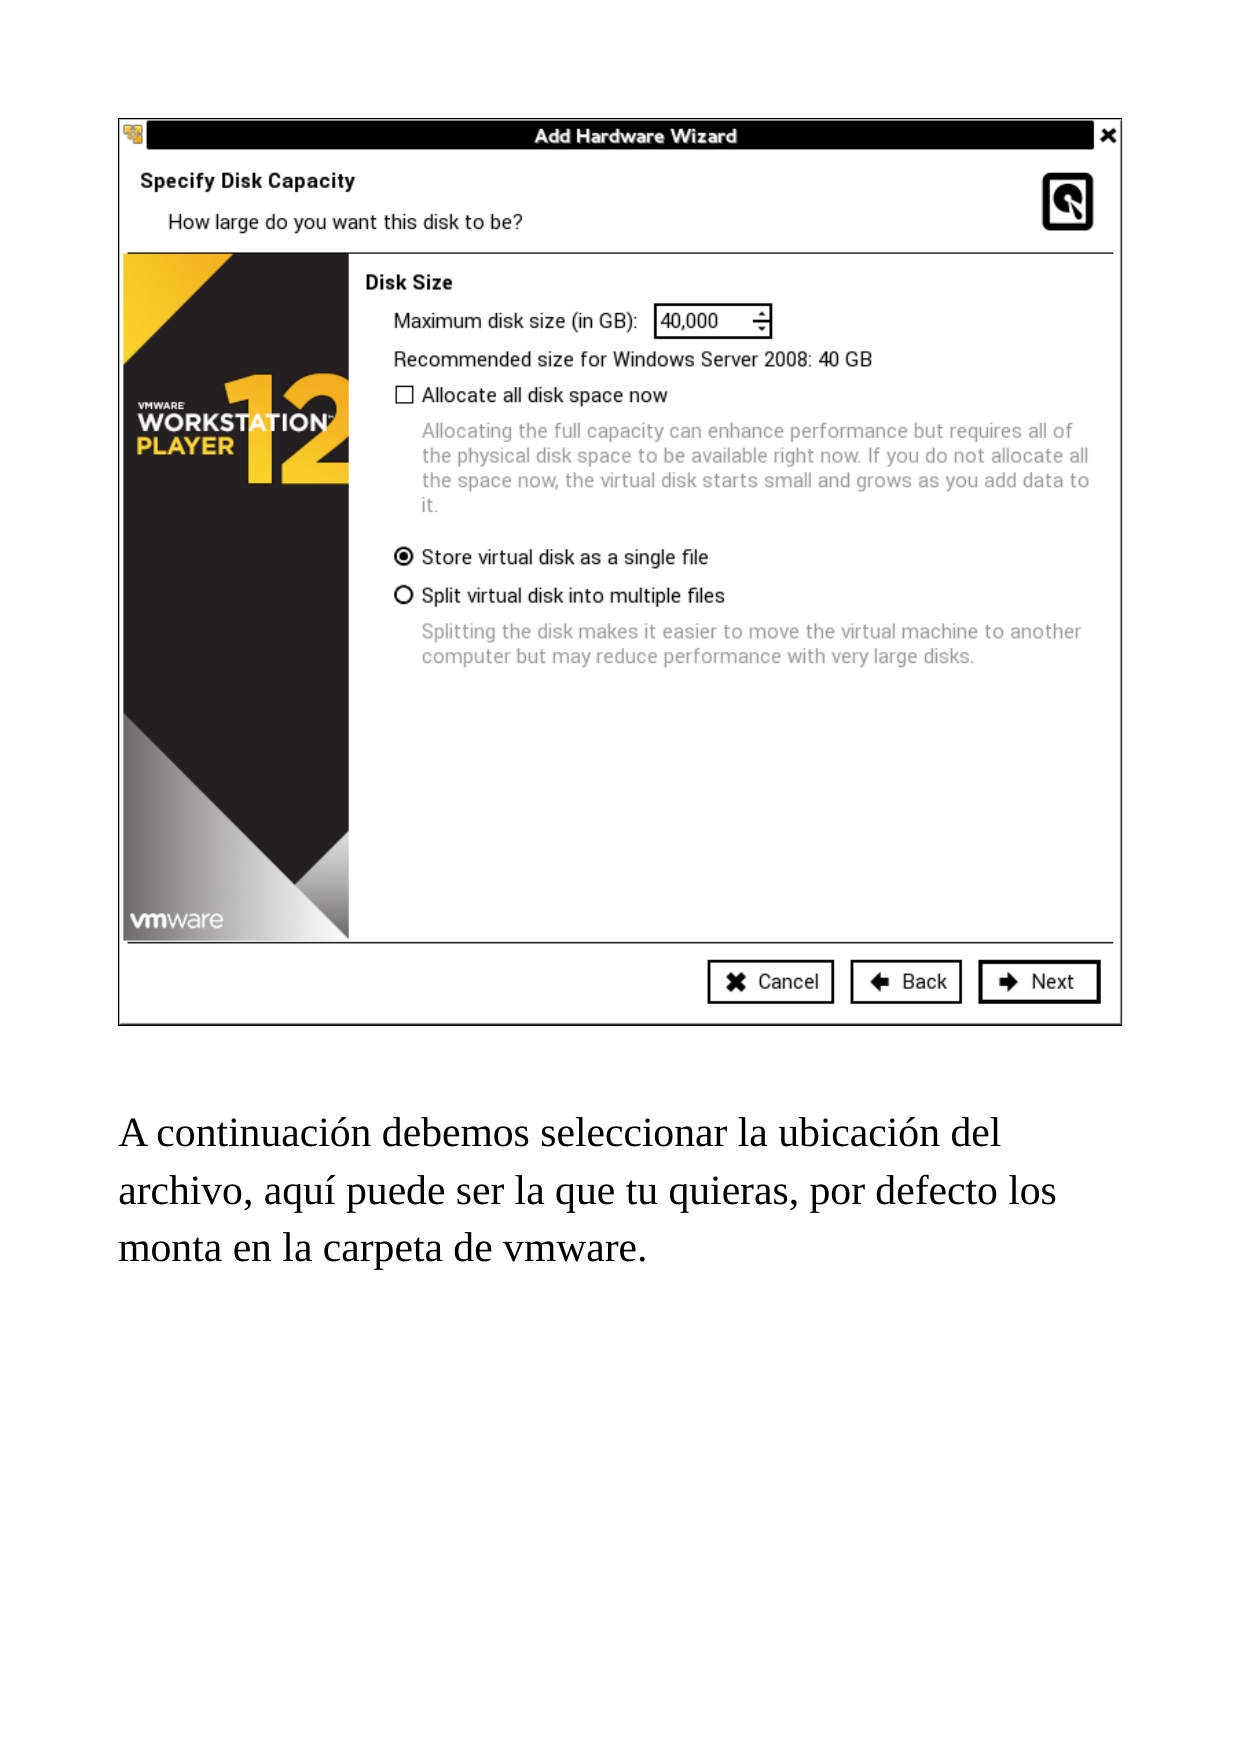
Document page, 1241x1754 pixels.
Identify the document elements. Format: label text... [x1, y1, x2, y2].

text A continuación debemos seleccionar la ubicación del archivo, aquí puede ser la que tu quieras, por defecto los monta en la carpeta de vmware. [118, 1108, 1122, 1271]
picture [118, 118, 1123, 1026]
